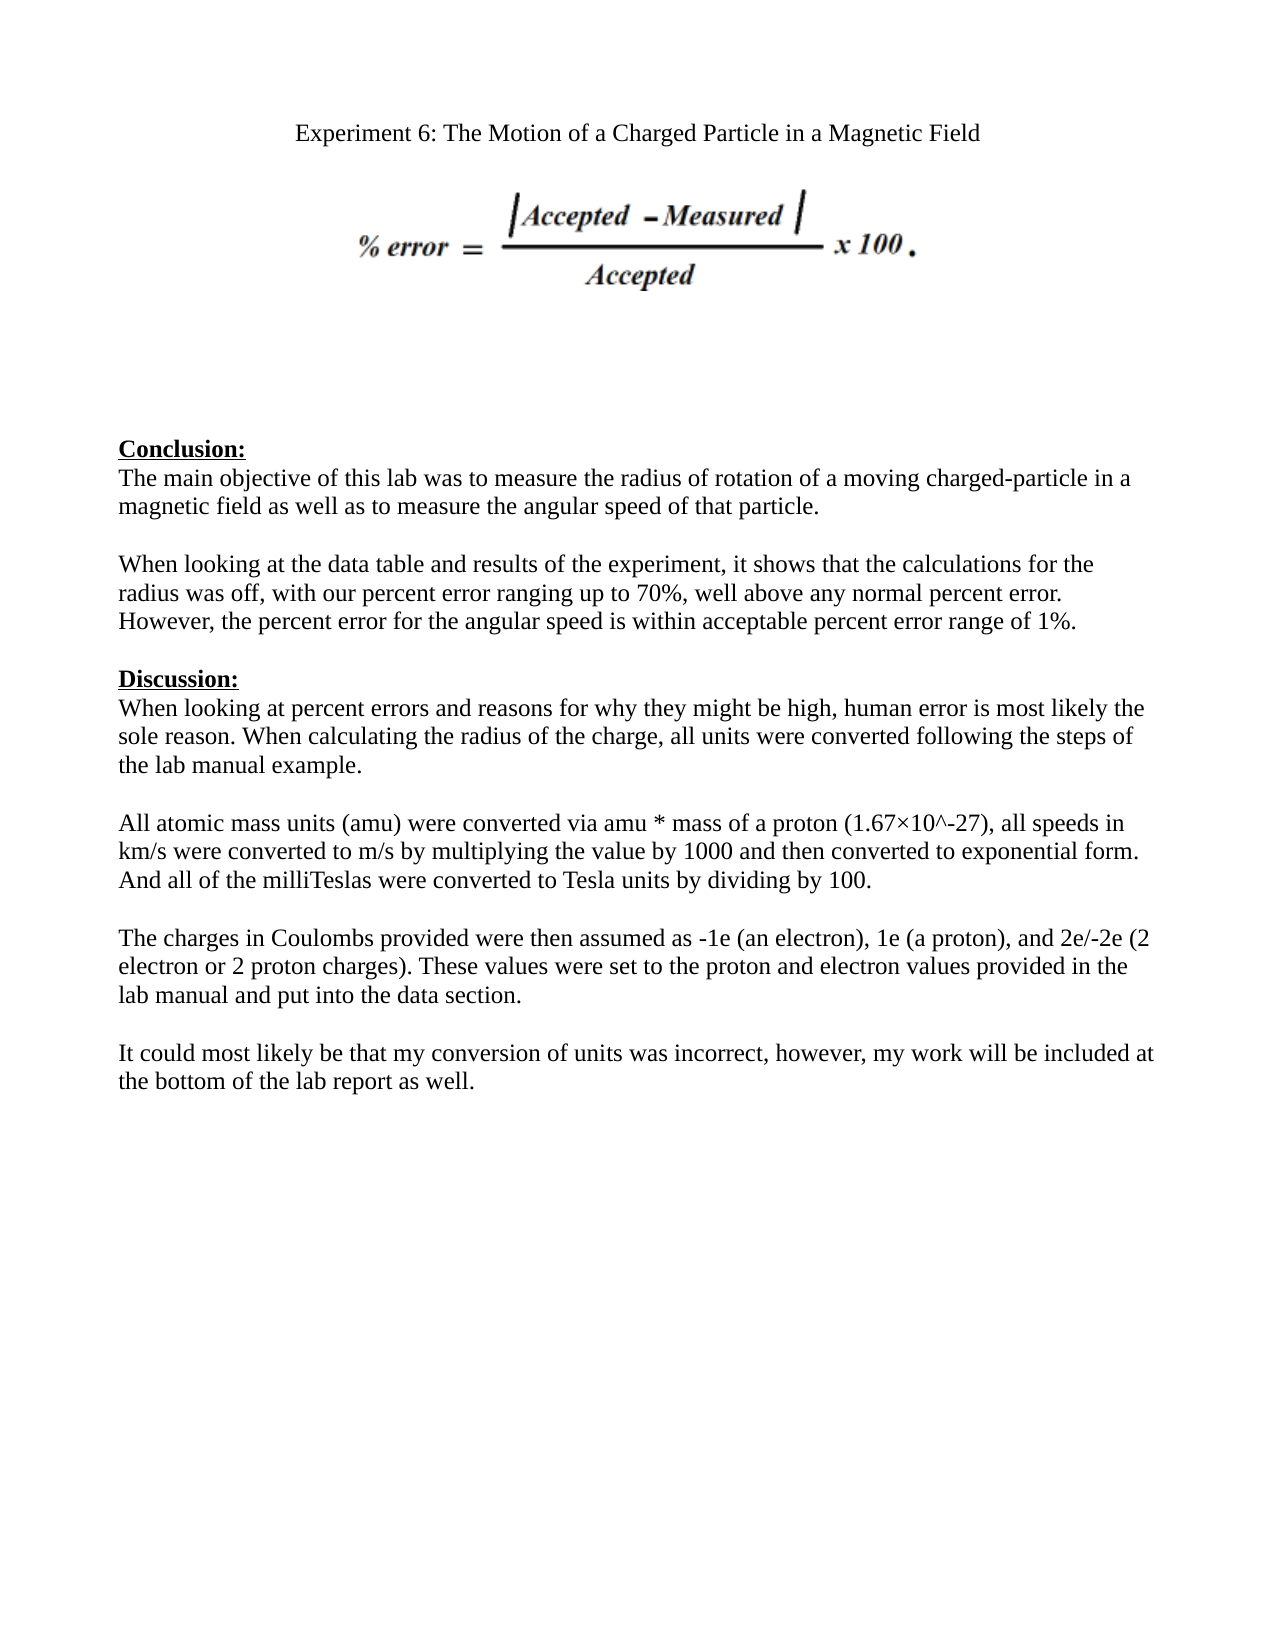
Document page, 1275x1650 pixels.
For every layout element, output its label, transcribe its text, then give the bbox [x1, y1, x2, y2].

text Conclusion: [118, 434, 1157, 463]
picture [357, 185, 918, 291]
text The charges in Coulombs provided were then assumed as -1e (an electron), 1e (a proton), and 2e/-2e (2 electron or 2 proton charges). These values were set to the proton and electron values provided in the lab manual and put into the data section. [118, 923, 1157, 1009]
text It could most likely be that my conversion of units was incorrect, however, my work will be included at the bottom of the lab report as well. [118, 1038, 1157, 1095]
text When looking at percent errors and reasons for why they might be high, human error is most likely the sole reason. When calculating the radius of the charge, all units were converted following the steps of the lab manual example. [118, 693, 1157, 779]
text All atomic mass units (amu) were converted via amu * mass of a proton (1.67×10^-27), all speeds in km/s were converted to m/s by multiplying the value by 1000 and then converted to exponential form. And all of the milliTeslas were converted to Tesla units by dividing by 100. [118, 808, 1157, 894]
text The main objective of this lab was to measure the radius of rotation of a moving charged-particle in a magnetic field as well as to measure the angular speed of that particle. [118, 463, 1157, 520]
text When looking at the data table and results of the experiment, it shows that the calculations for the radius was off, with our percent error ranging up to 70%, well above any normal percent error. However, the percent error for the angular speed is within acceptable percent error range of 1%. [118, 549, 1157, 635]
text Discussion: [118, 664, 1157, 693]
